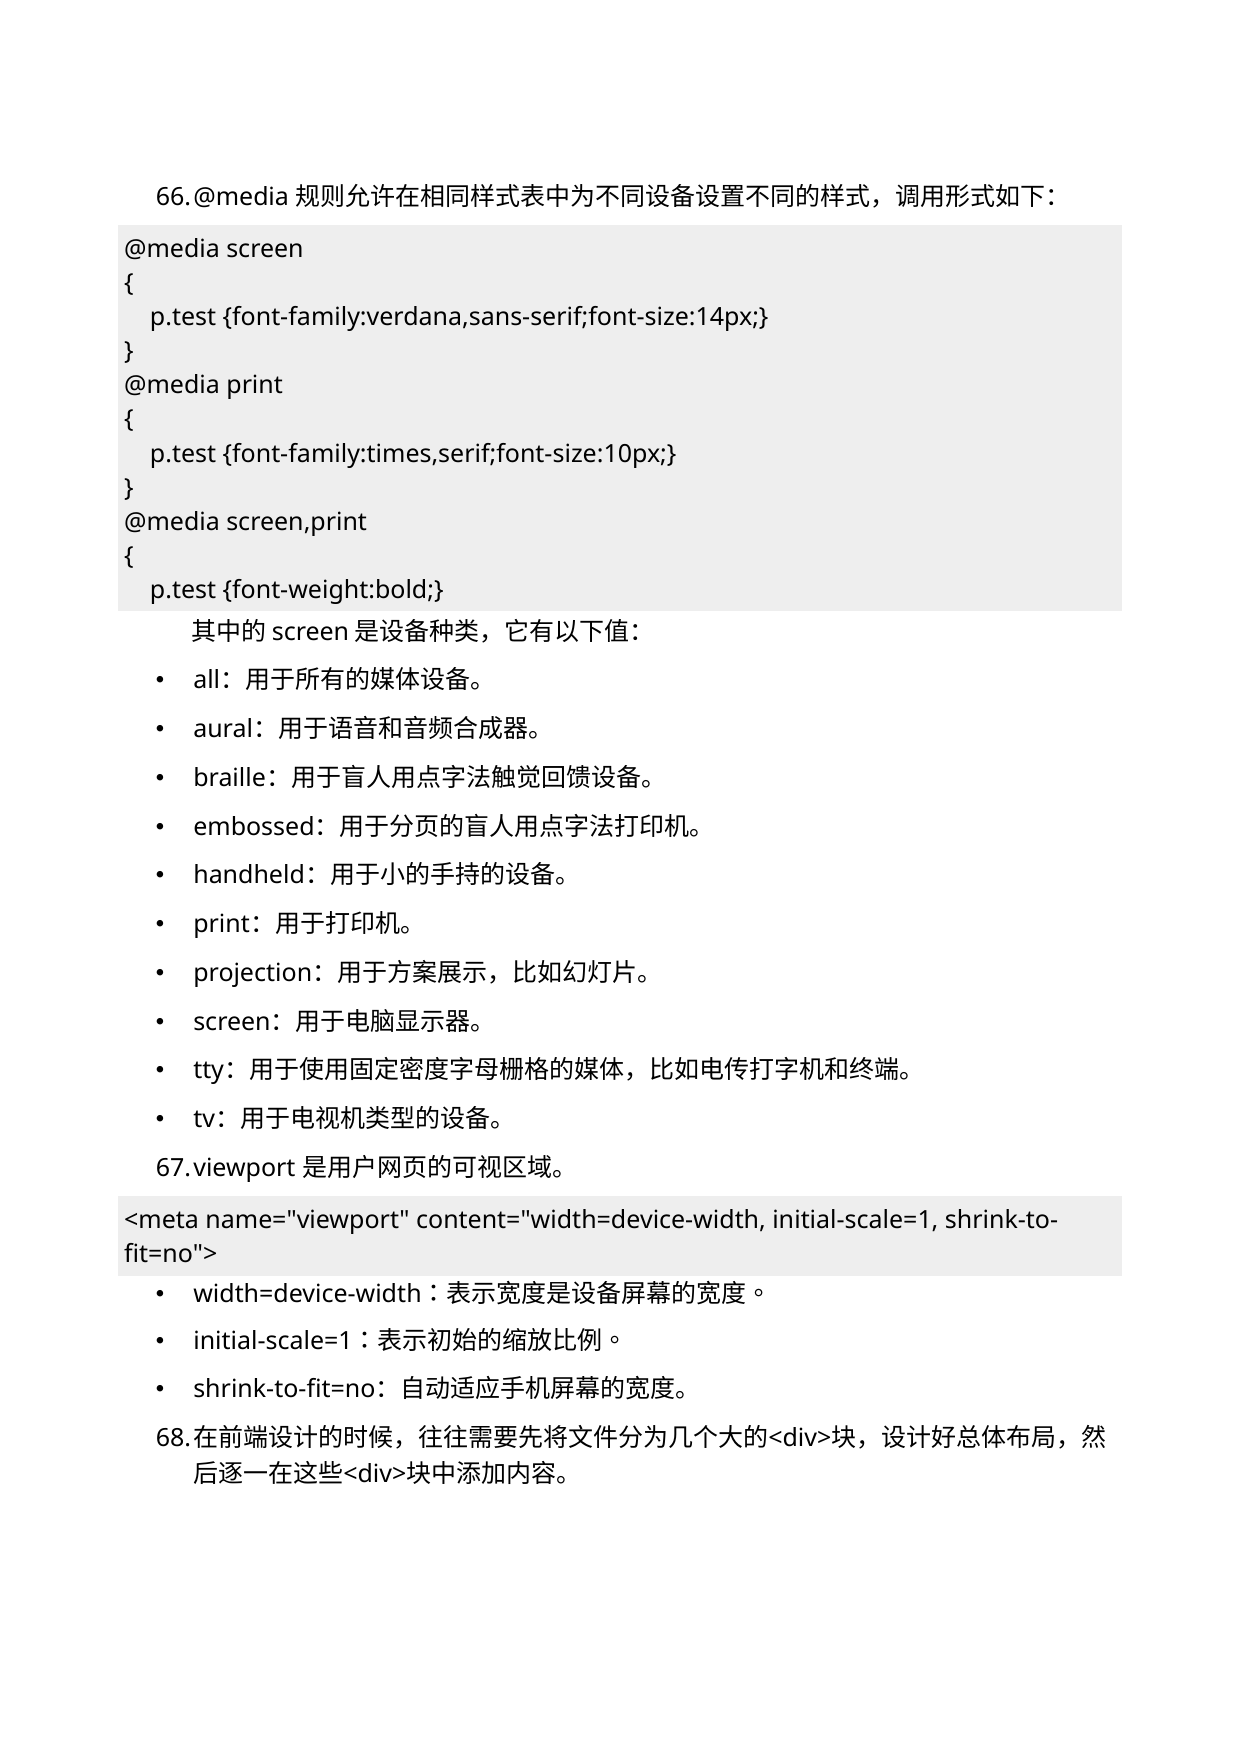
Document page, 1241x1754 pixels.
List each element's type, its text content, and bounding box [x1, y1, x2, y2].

table_header @media screen { p.test {font-family:verdana,sans-serif;font-size:14px;} } @media print { p.test {font-family:times,serif;font-size:10px;} } @media screen,print { p.test {font-weight:bold;} [118, 225, 1122, 611]
list initial-scale=1：表示初始的缩放比例。 [156, 1322, 1122, 1356]
list viewport 是用户网页的可视区域。 [156, 1147, 1122, 1184]
list shrink-to-fit=no：自动适应手机屏幕的宽度。 [156, 1369, 1122, 1405]
list projection：用于方案展示，比如幻灯片。 [156, 952, 1122, 989]
list @media 规则允许在相同样式表中为不同设备设置不同的样式，调用形式如下： [156, 176, 1122, 213]
list all：用于所有的媒体设备。 [156, 660, 1122, 696]
list handheld：用于小的手持的设备。 [156, 855, 1122, 891]
list embossed：用于分页的盲人用点字法打印机。 [156, 806, 1122, 842]
list width=device-width：表示宽度是设备屏幕的宽度。 [156, 1276, 1122, 1310]
table_header <meta name="viewport" content="width=device-width, initial-scale=1, shrink-to-fit=no"> [118, 1196, 1122, 1276]
list braille：用于盲人用点字法触觉回馈设备。 [156, 757, 1122, 794]
list screen：用于电脑显示器。 [156, 1001, 1122, 1037]
list aural：用于语音和音频合成器。 [156, 709, 1122, 745]
list 在前端设计的时候，往往需要先将文件分为几个大的<div>块，设计好总体布局，然后逐一在这些<div>块中添加内容。 [156, 1418, 1122, 1490]
list tty：用于使用固定密度字母栅格的媒体，比如电传打字机和终端。 [156, 1050, 1122, 1086]
list print：用于打印机。 [156, 904, 1122, 940]
list tv：用于电视机类型的设备。 [156, 1099, 1122, 1135]
text 其中的screen是设备种类，它有以下值： [118, 611, 1122, 647]
